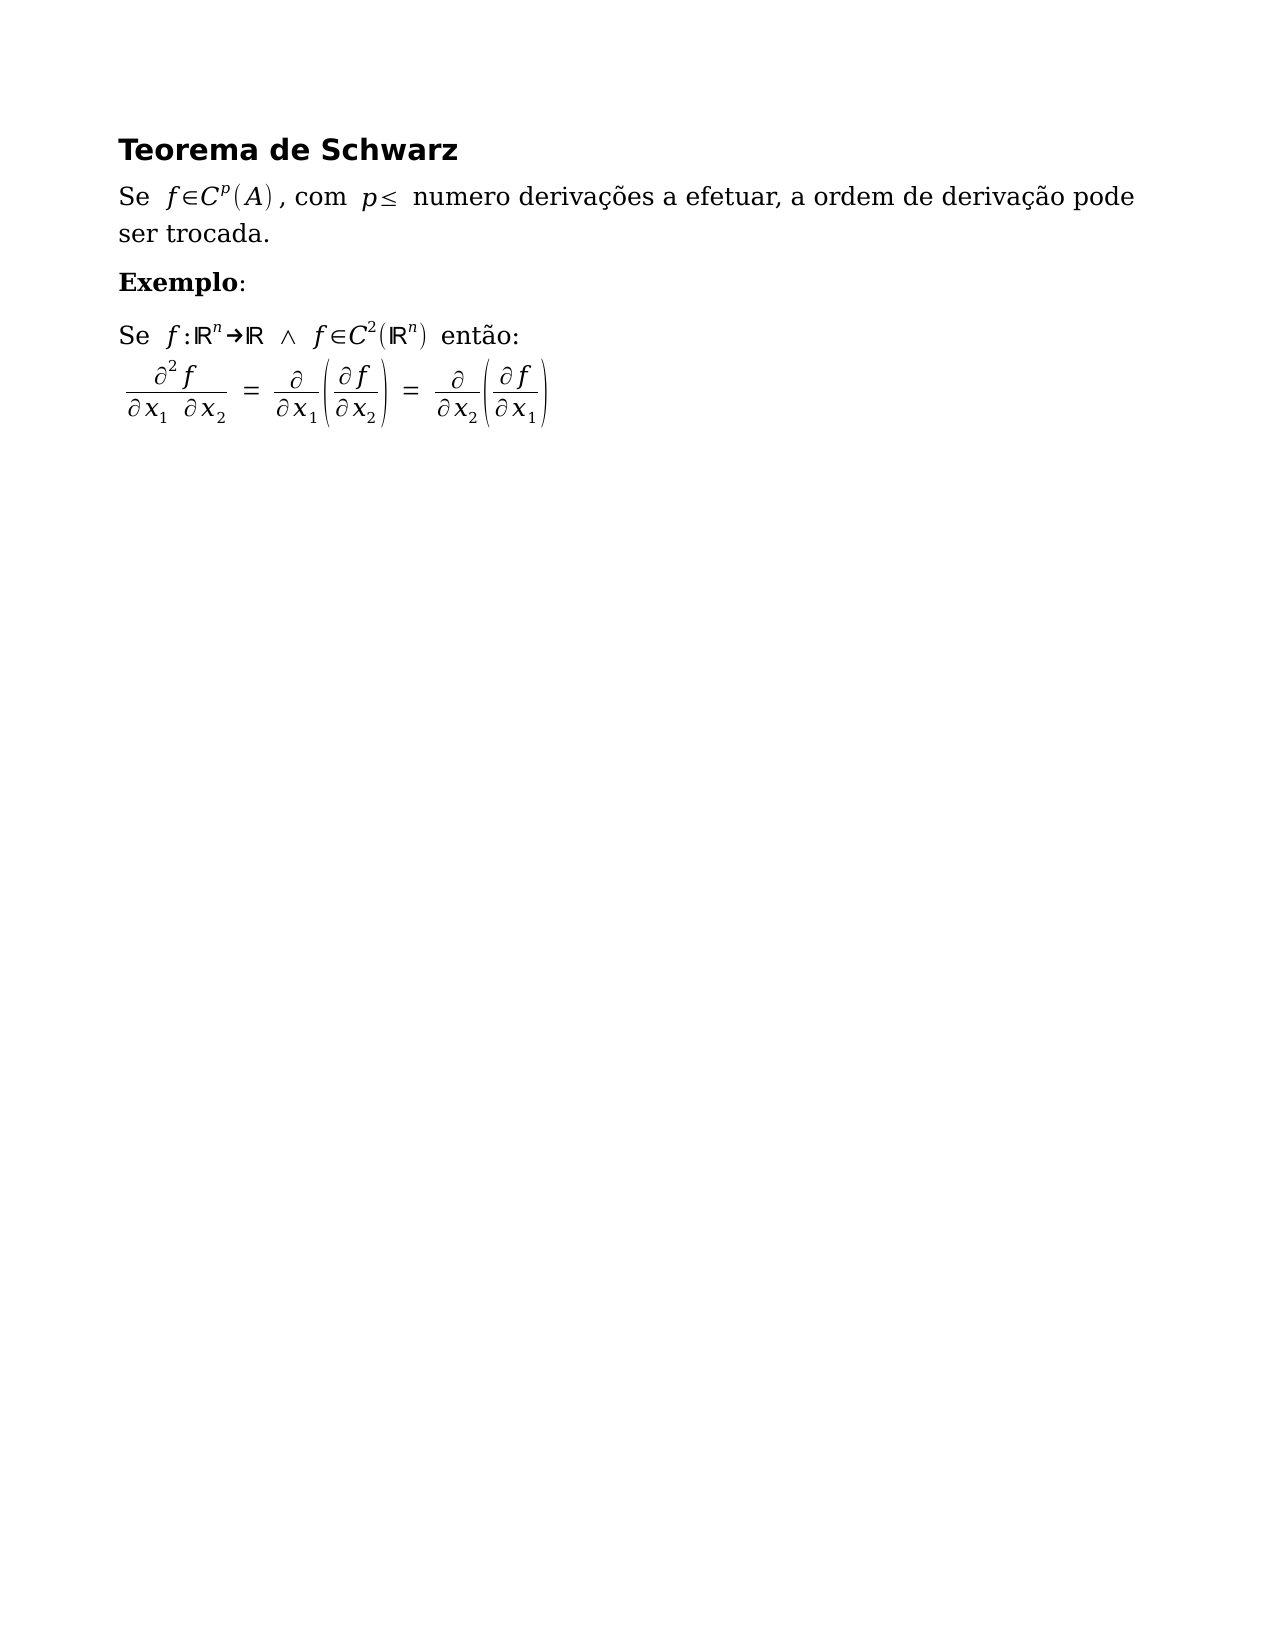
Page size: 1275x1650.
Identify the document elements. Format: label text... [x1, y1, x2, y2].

text Exemplo: [118, 268, 1157, 298]
text Se , com numero derivações a efetuar, a ordem de derivação pode ser trocada. [118, 179, 1157, 248]
subtitle Teorema de Schwarz [118, 133, 1157, 167]
text Se então: [118, 318, 1157, 430]
